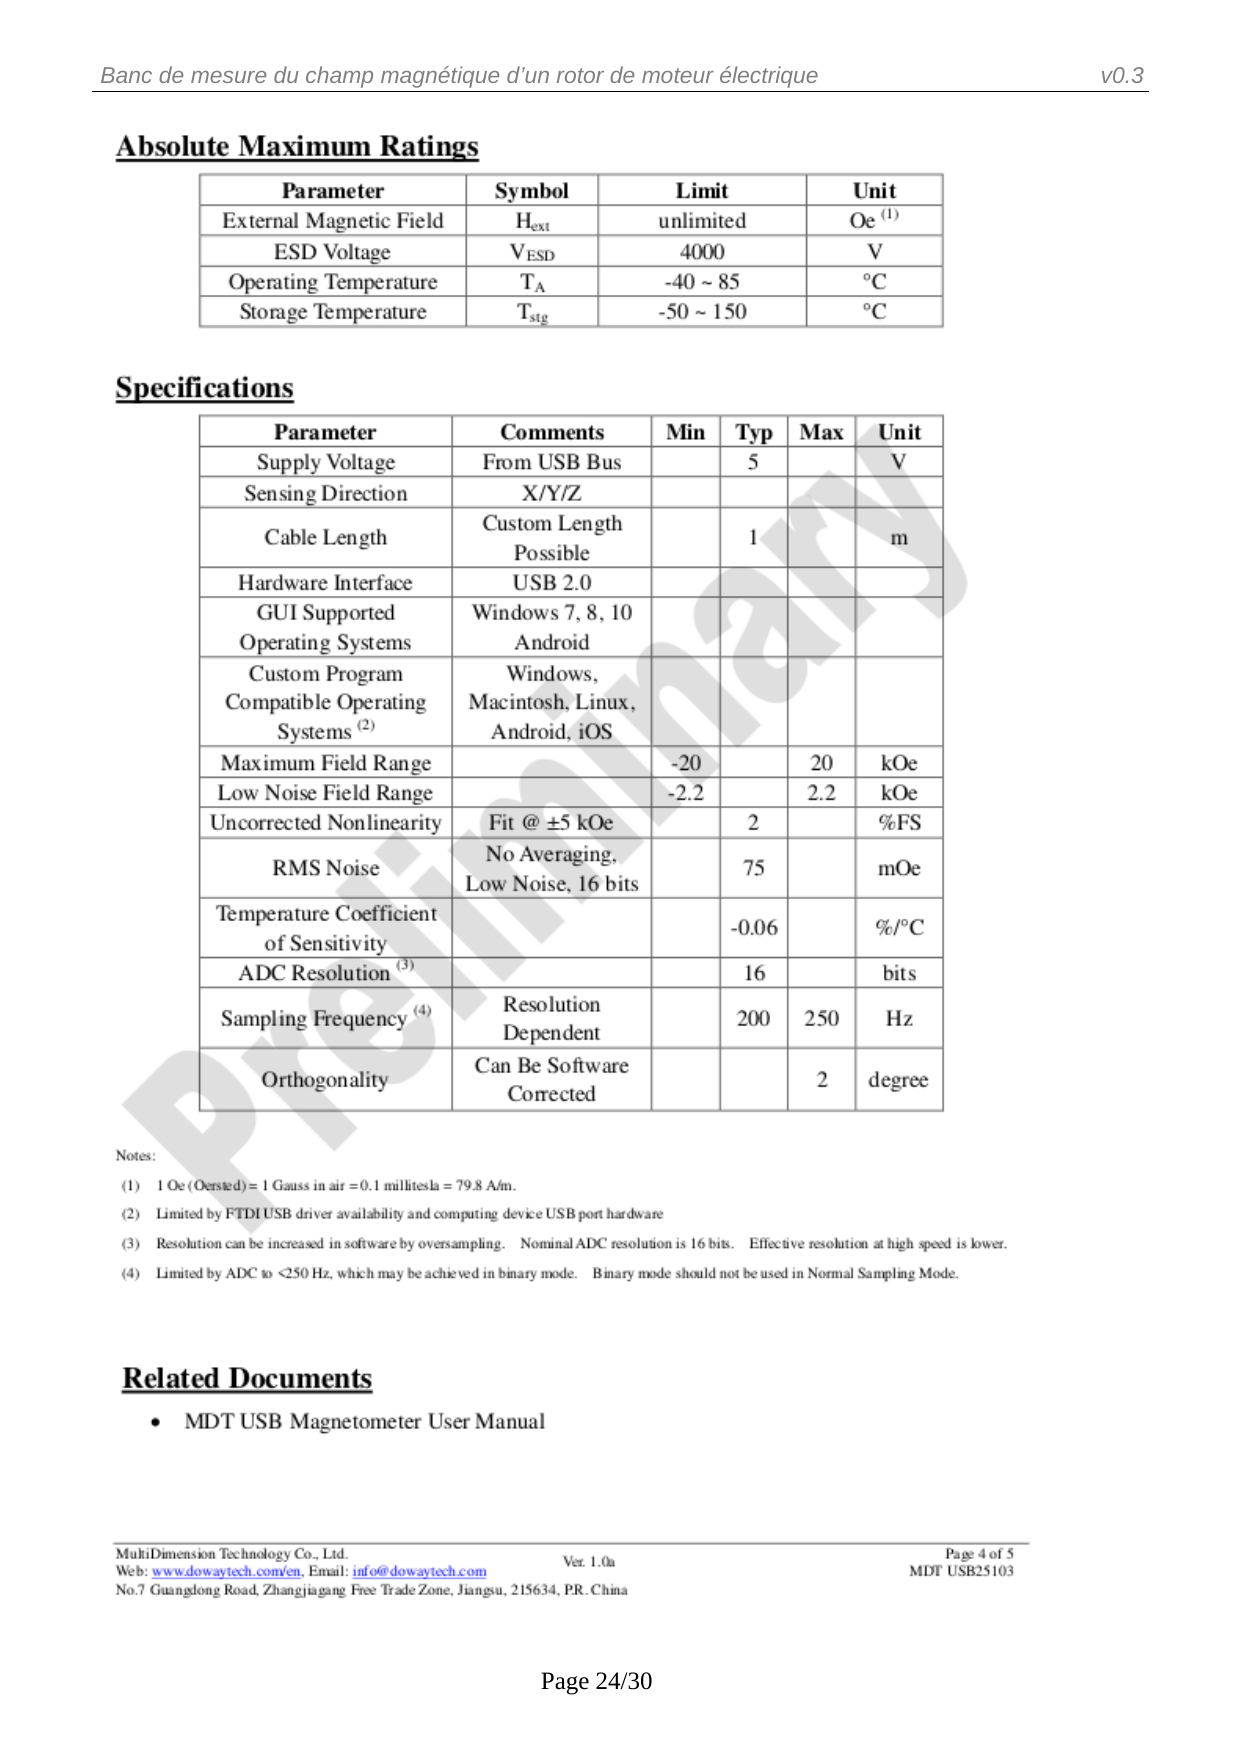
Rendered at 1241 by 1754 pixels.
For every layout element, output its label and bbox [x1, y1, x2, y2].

picture [94, 120, 1032, 1606]
